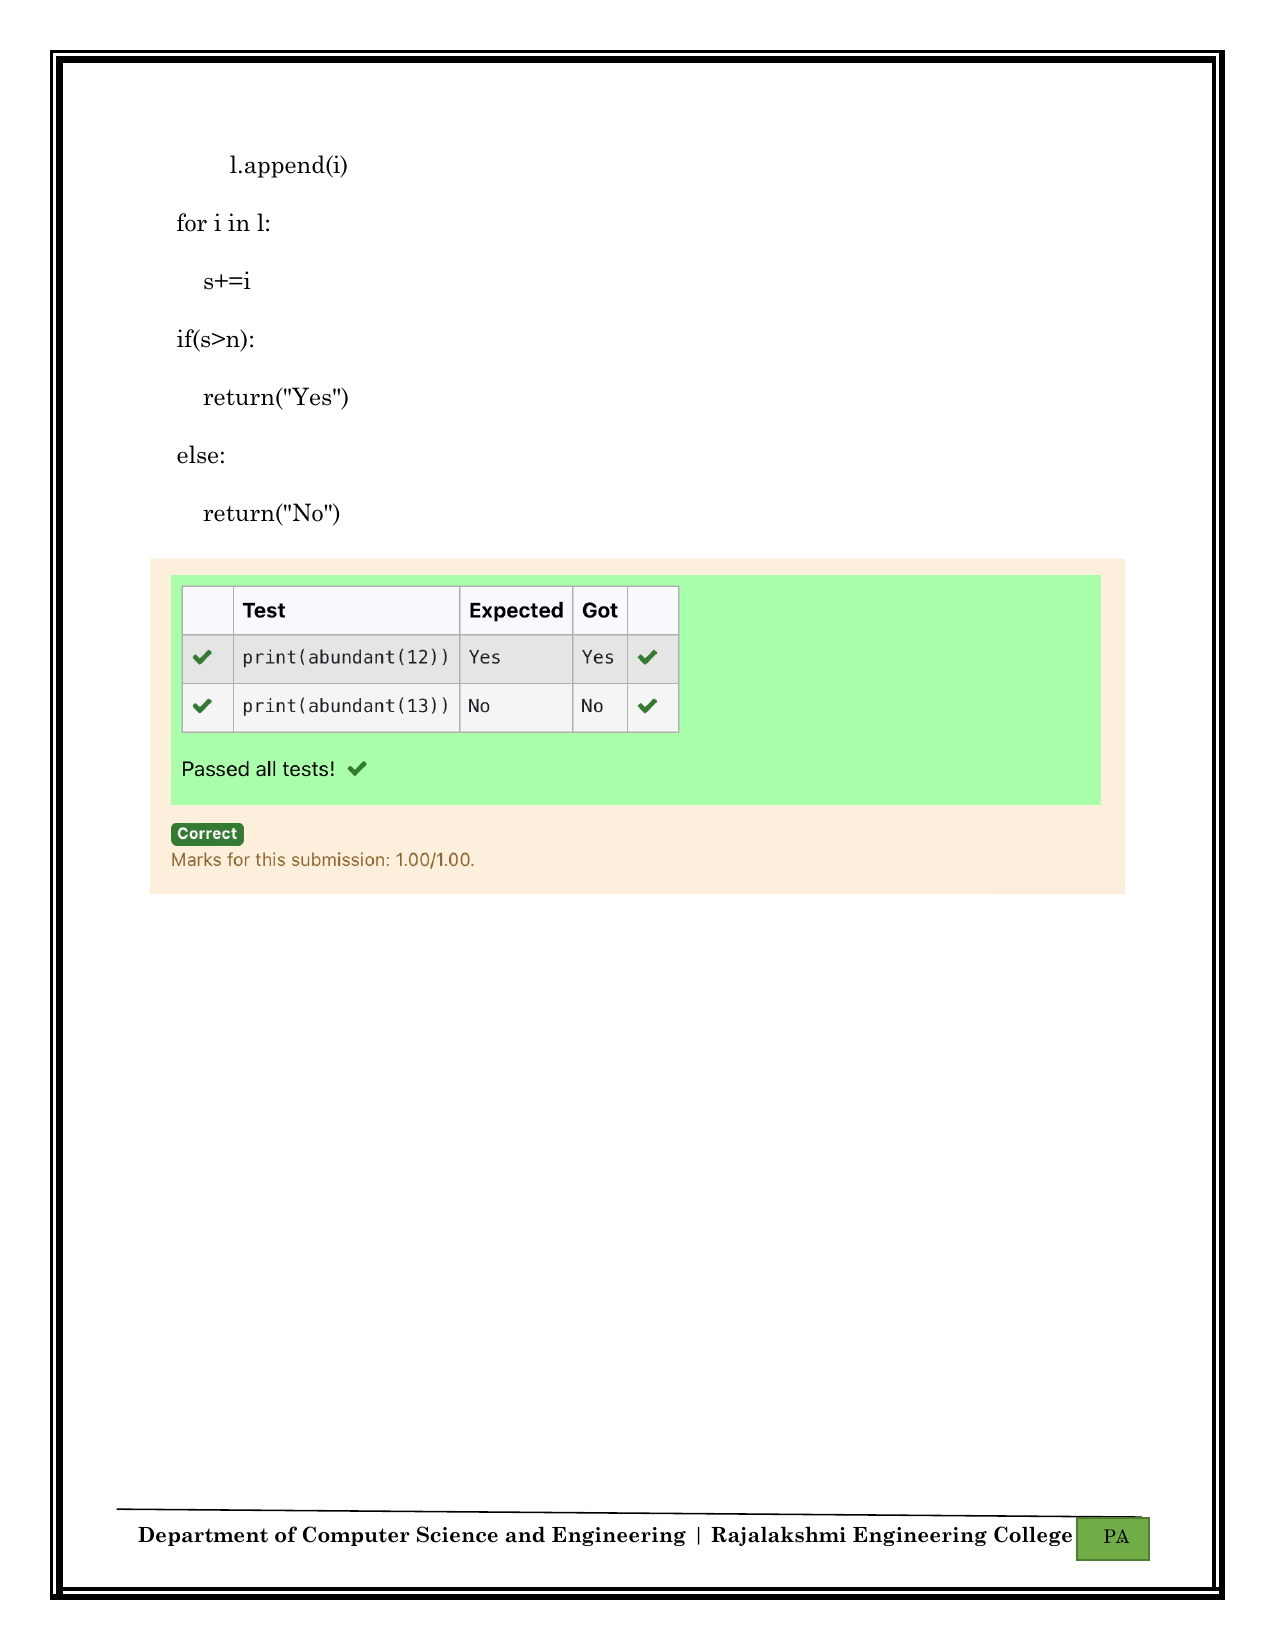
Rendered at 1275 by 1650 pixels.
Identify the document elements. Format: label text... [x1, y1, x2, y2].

text return("No") [150, 498, 1125, 527]
text l.append(i) [150, 150, 1125, 179]
text else: [150, 440, 1125, 469]
text for i in l: [150, 208, 1125, 237]
text if(s>n): [150, 324, 1125, 353]
text return("Yes") [150, 382, 1125, 411]
picture [150, 556, 1125, 894]
text s+=i [150, 266, 1125, 295]
